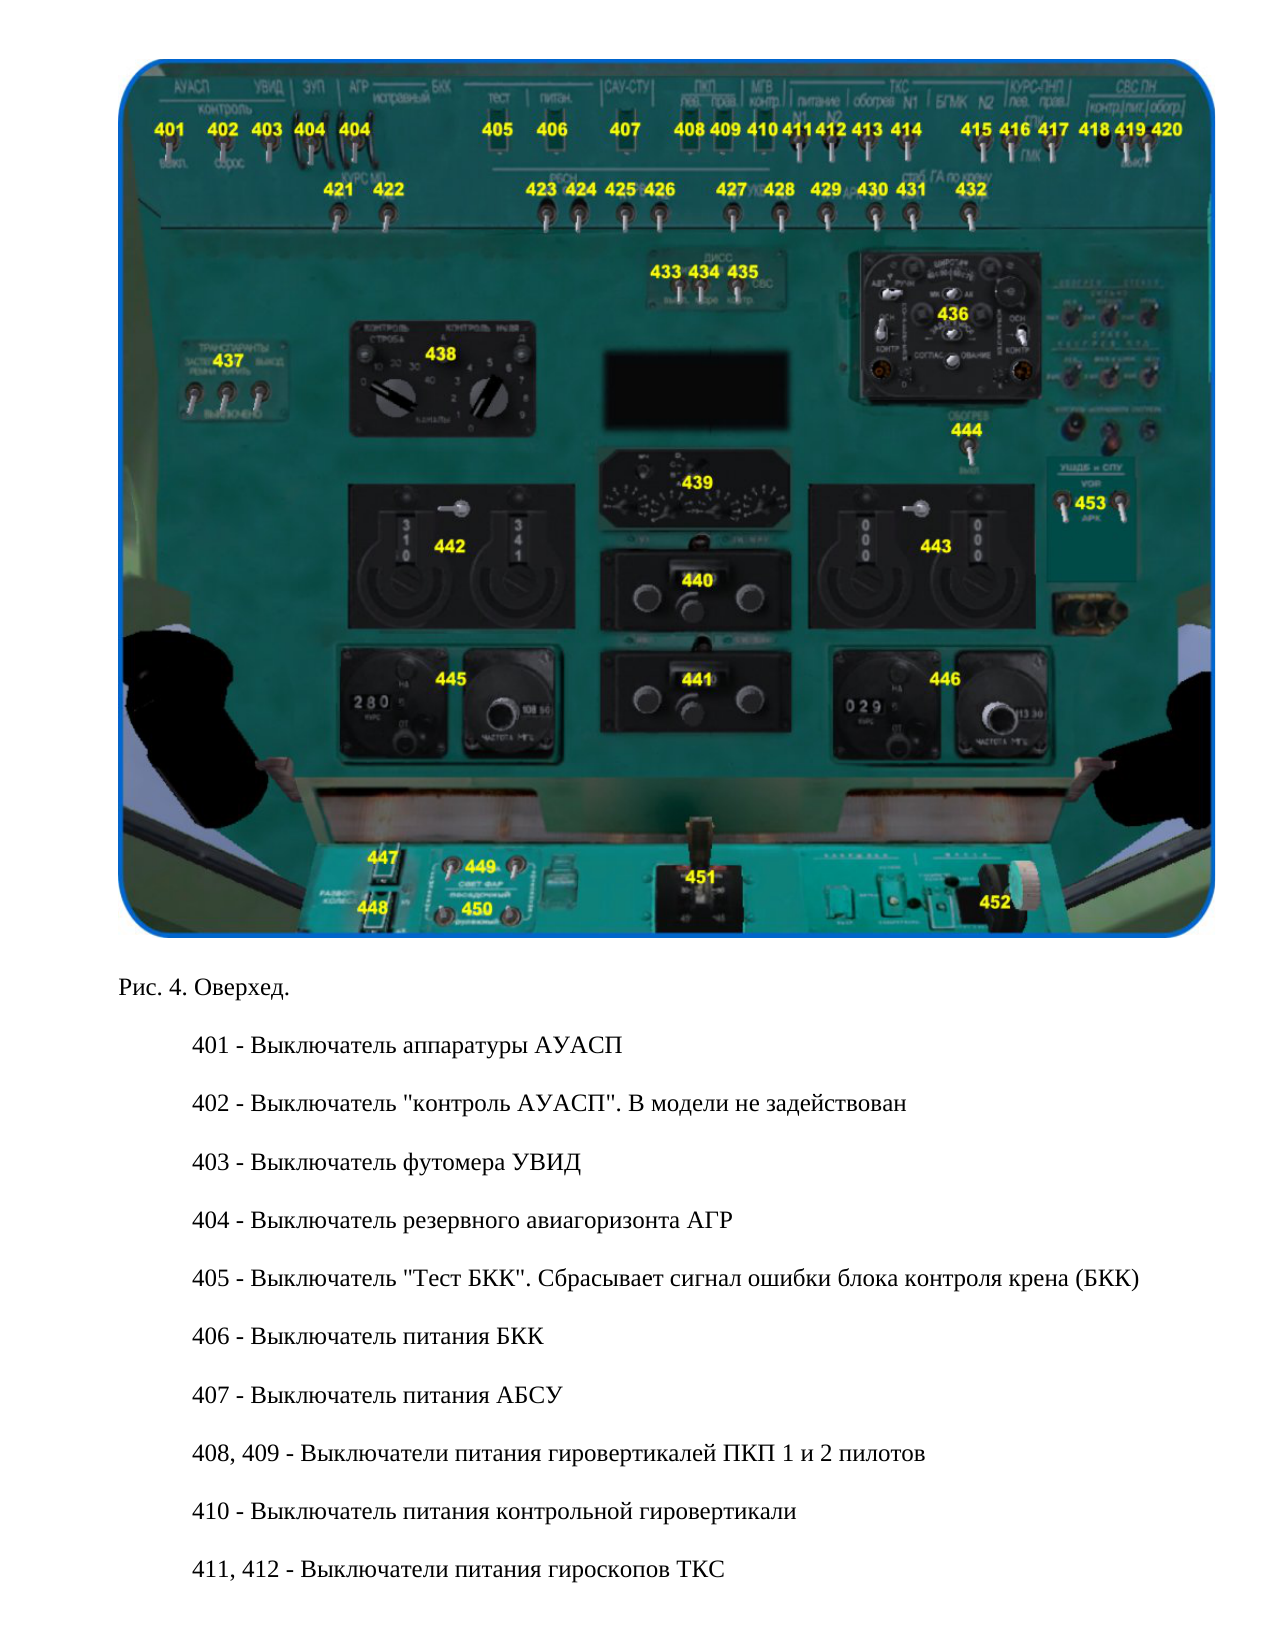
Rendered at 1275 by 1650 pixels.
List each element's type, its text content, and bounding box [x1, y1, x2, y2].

picture [118, 59, 1216, 938]
list 406 - Выключатель питания БКК [162, 1321, 1216, 1350]
list 401 - Выключатель аппаратуры АУАСП [162, 1030, 1216, 1059]
list 402 - Выключатель "контроль АУАСП". В модели не задействован [162, 1088, 1216, 1117]
list 407 - Выключатель питания АБСУ [162, 1380, 1216, 1408]
list 410 - Выключатель питания контрольной гировертикали [162, 1496, 1216, 1525]
text Рис. 4. Оверхед. [118, 972, 1216, 1001]
list 403 - Выключатель футомера УВИД [162, 1147, 1216, 1176]
list 405 - Выключатель "Тест БКК". Сбрасывает сигнал ошибки блока контроля крена (БКК) [162, 1263, 1216, 1292]
list 404 - Выключатель резервного авиагоризонта АГР [162, 1205, 1216, 1234]
list 411, 412 - Выключатели питания гироскопов ТКС [162, 1554, 1216, 1583]
list 408, 409 - Выключатели питания гировертикалей ПКП 1 и 2 пилотов [162, 1438, 1216, 1467]
